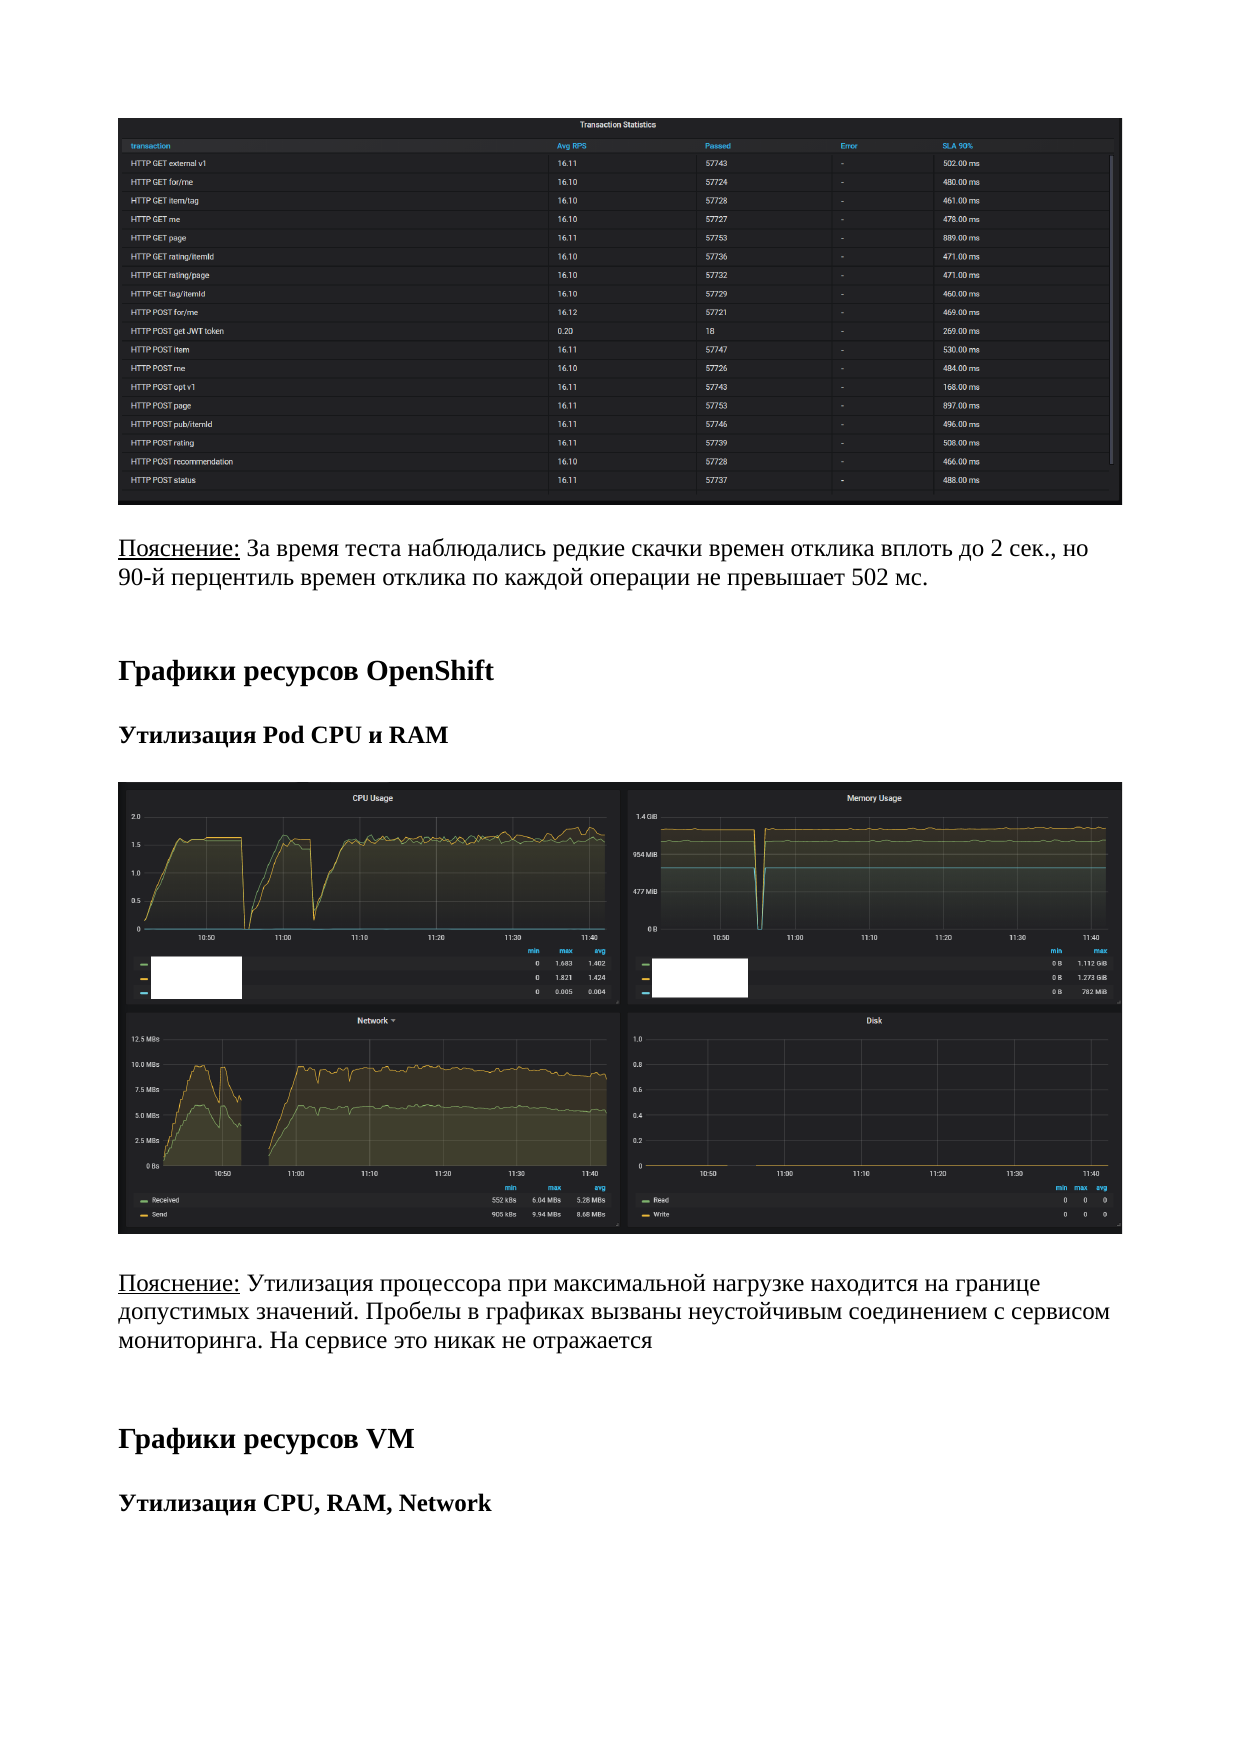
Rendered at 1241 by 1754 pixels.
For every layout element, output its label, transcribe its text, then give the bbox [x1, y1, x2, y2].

picture [118, 782, 1123, 1234]
text Пояснение: За время теста наблюдались редкие скачки времен отклика вплоть до 2 сек., но 90-й перцентиль времен отклика по каждой операции не превышает 502 мс. [118, 533, 1122, 591]
text Утилизация Pod CPU и RAM [118, 720, 1122, 749]
text Графики ресурсов VM [118, 1421, 1122, 1454]
picture [118, 118, 1123, 505]
text Утилизация CPU, RAM, Network [118, 1488, 1122, 1517]
text Пояснение: Утилизация процессора при максимальной нагрузке находится на границе допустимых значений. Пробелы в графиках вызваны неустойчивым соединением с сервисом мониторинга. На сервисе это никак не отражается [118, 1268, 1122, 1354]
text Графики ресурсов OpenShift [118, 653, 1122, 687]
